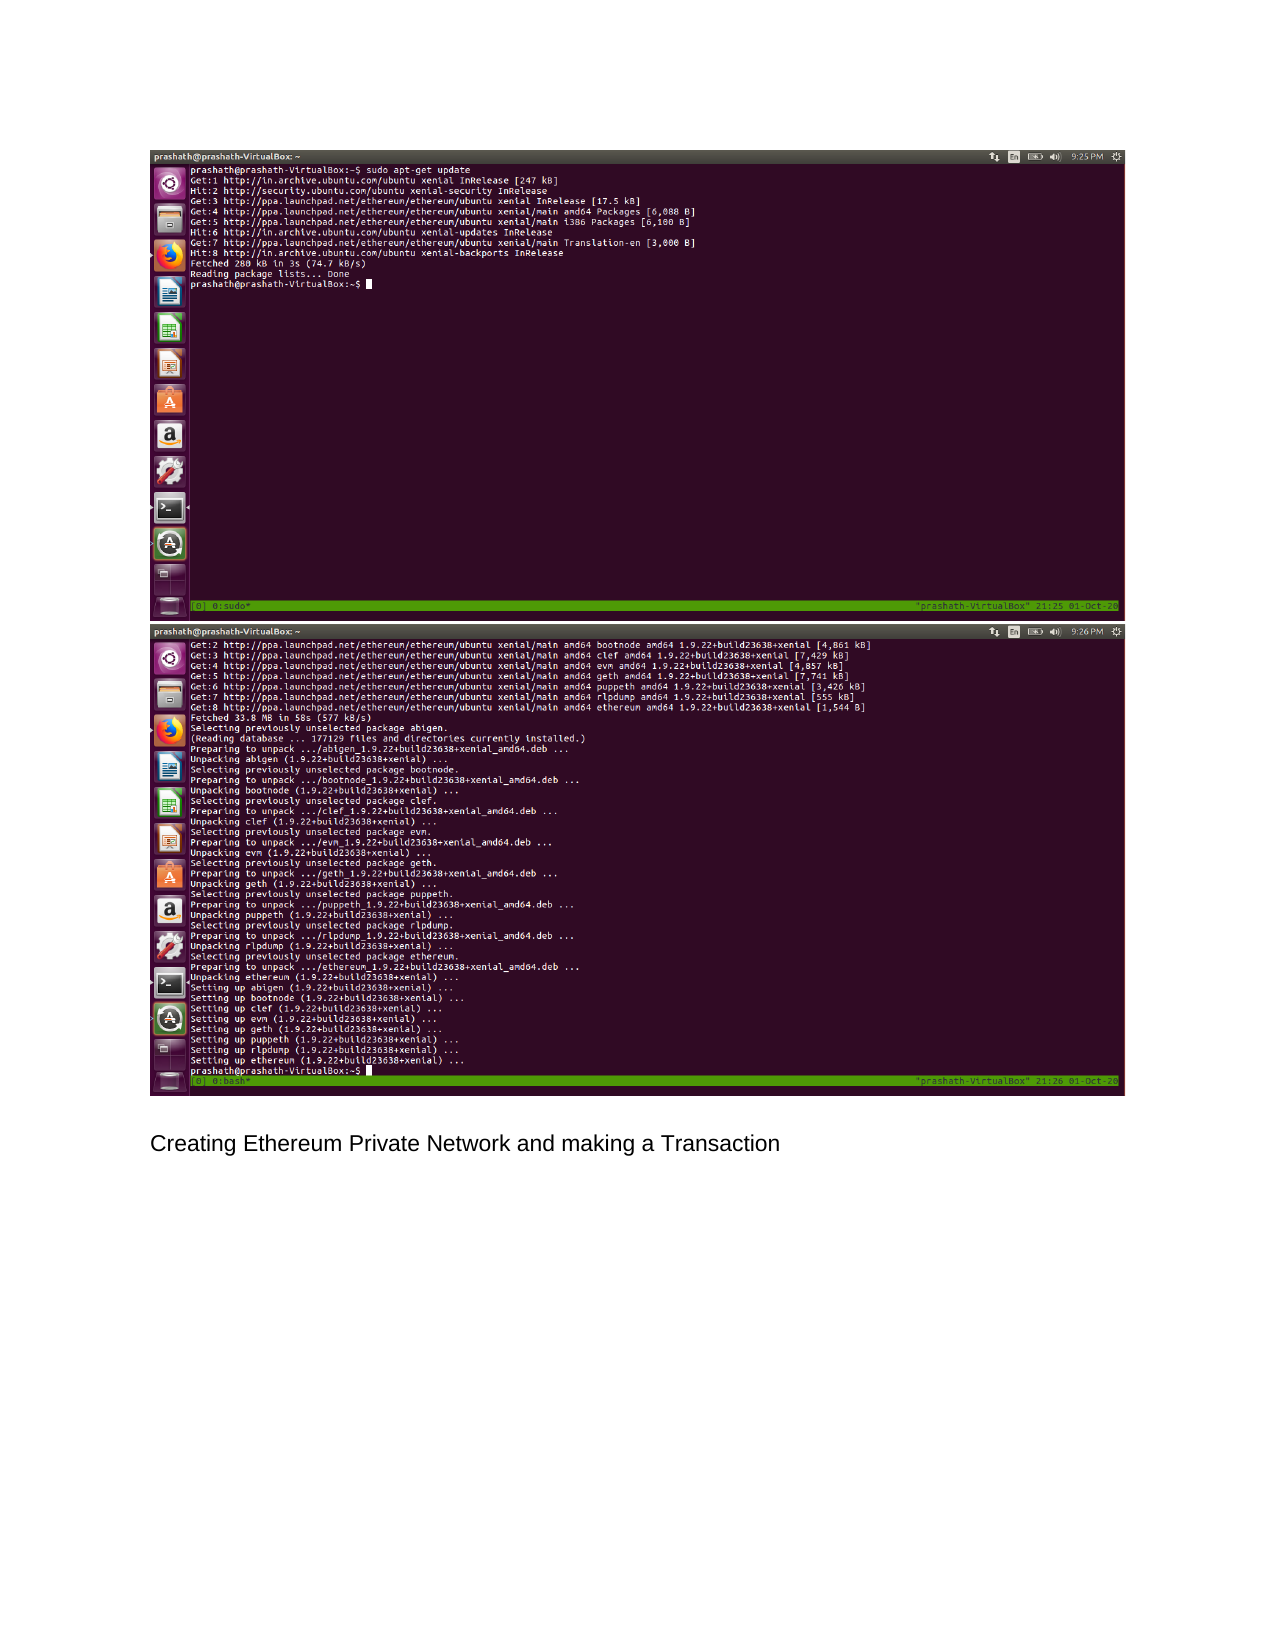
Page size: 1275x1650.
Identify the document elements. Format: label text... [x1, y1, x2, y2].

picture [150, 150, 1125, 621]
text Creating Ethereum Private Network and making a Transaction [150, 1129, 1125, 1156]
picture [150, 624, 1125, 1096]
